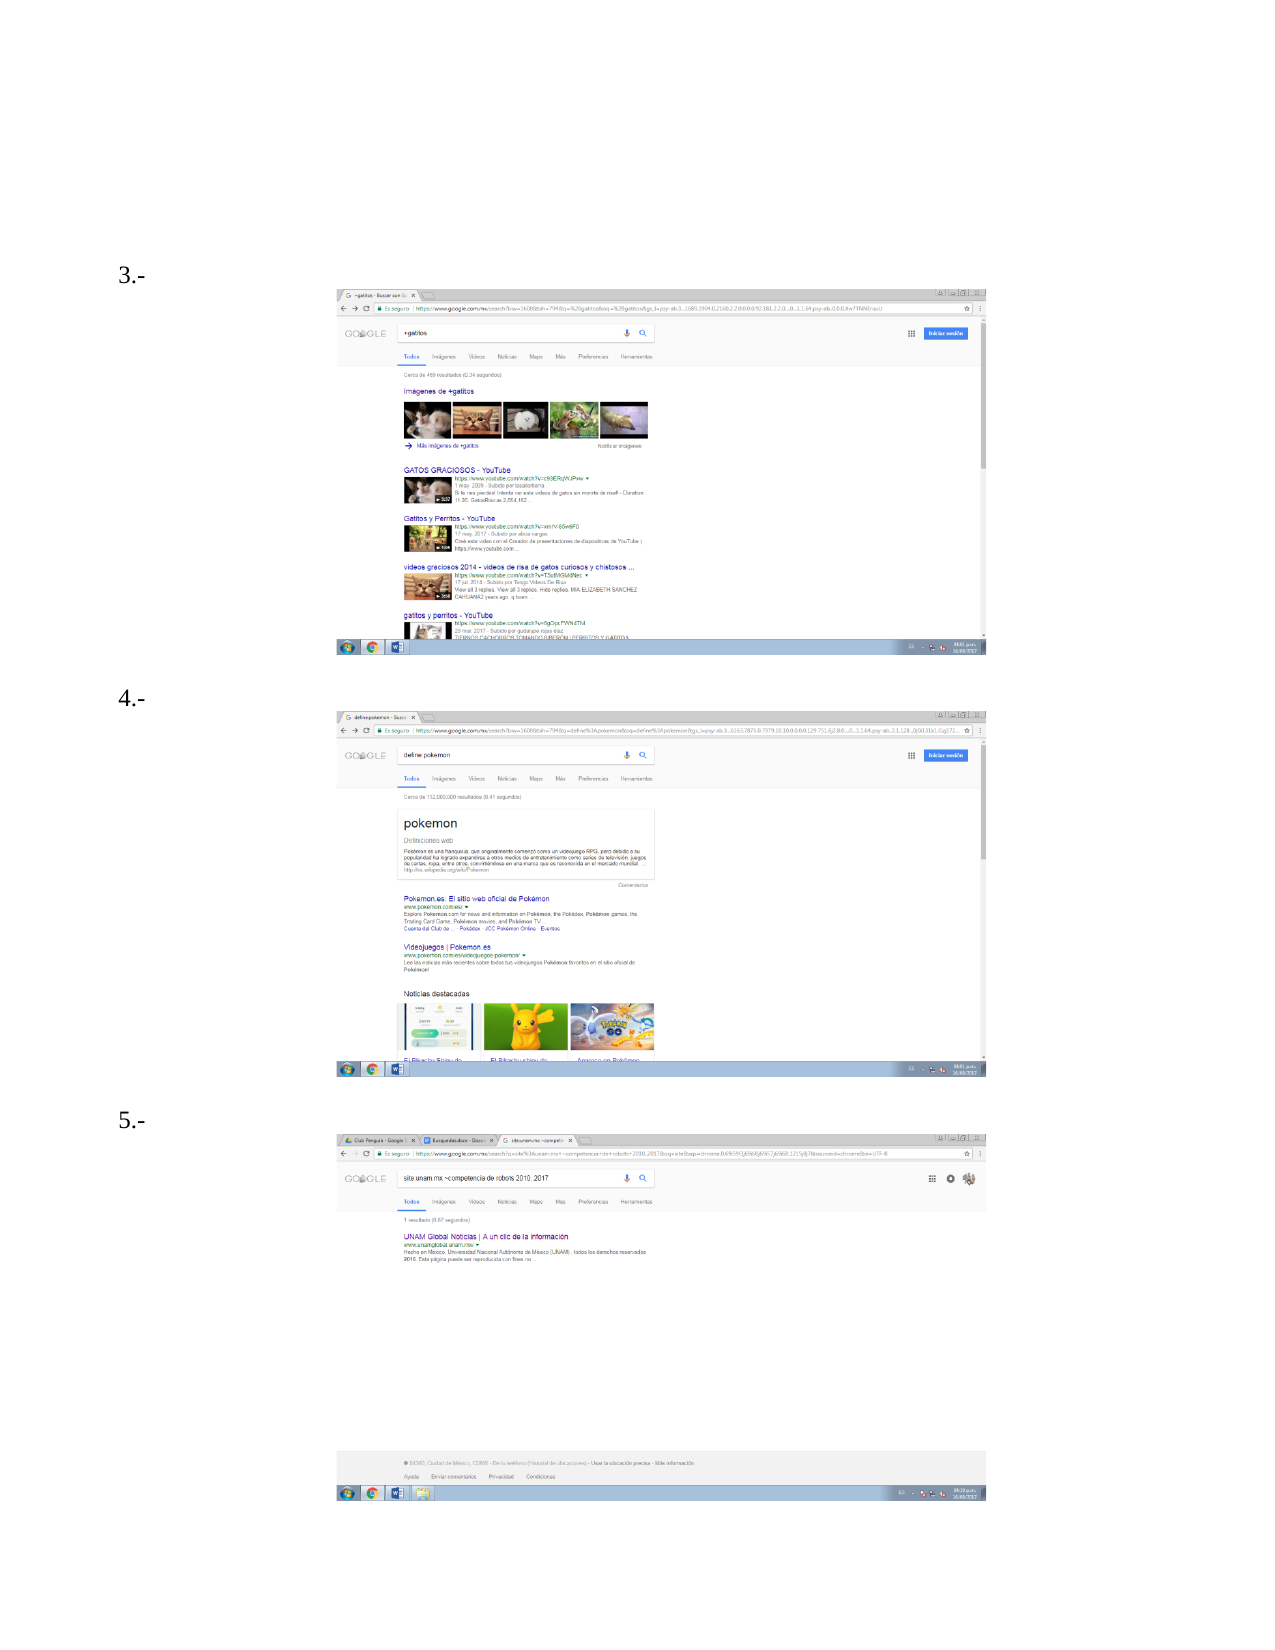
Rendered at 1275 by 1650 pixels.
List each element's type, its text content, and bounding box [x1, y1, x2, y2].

text 5.- [118, 1106, 1205, 1134]
text 3.- [118, 260, 1205, 289]
text 4.- [118, 683, 1205, 712]
